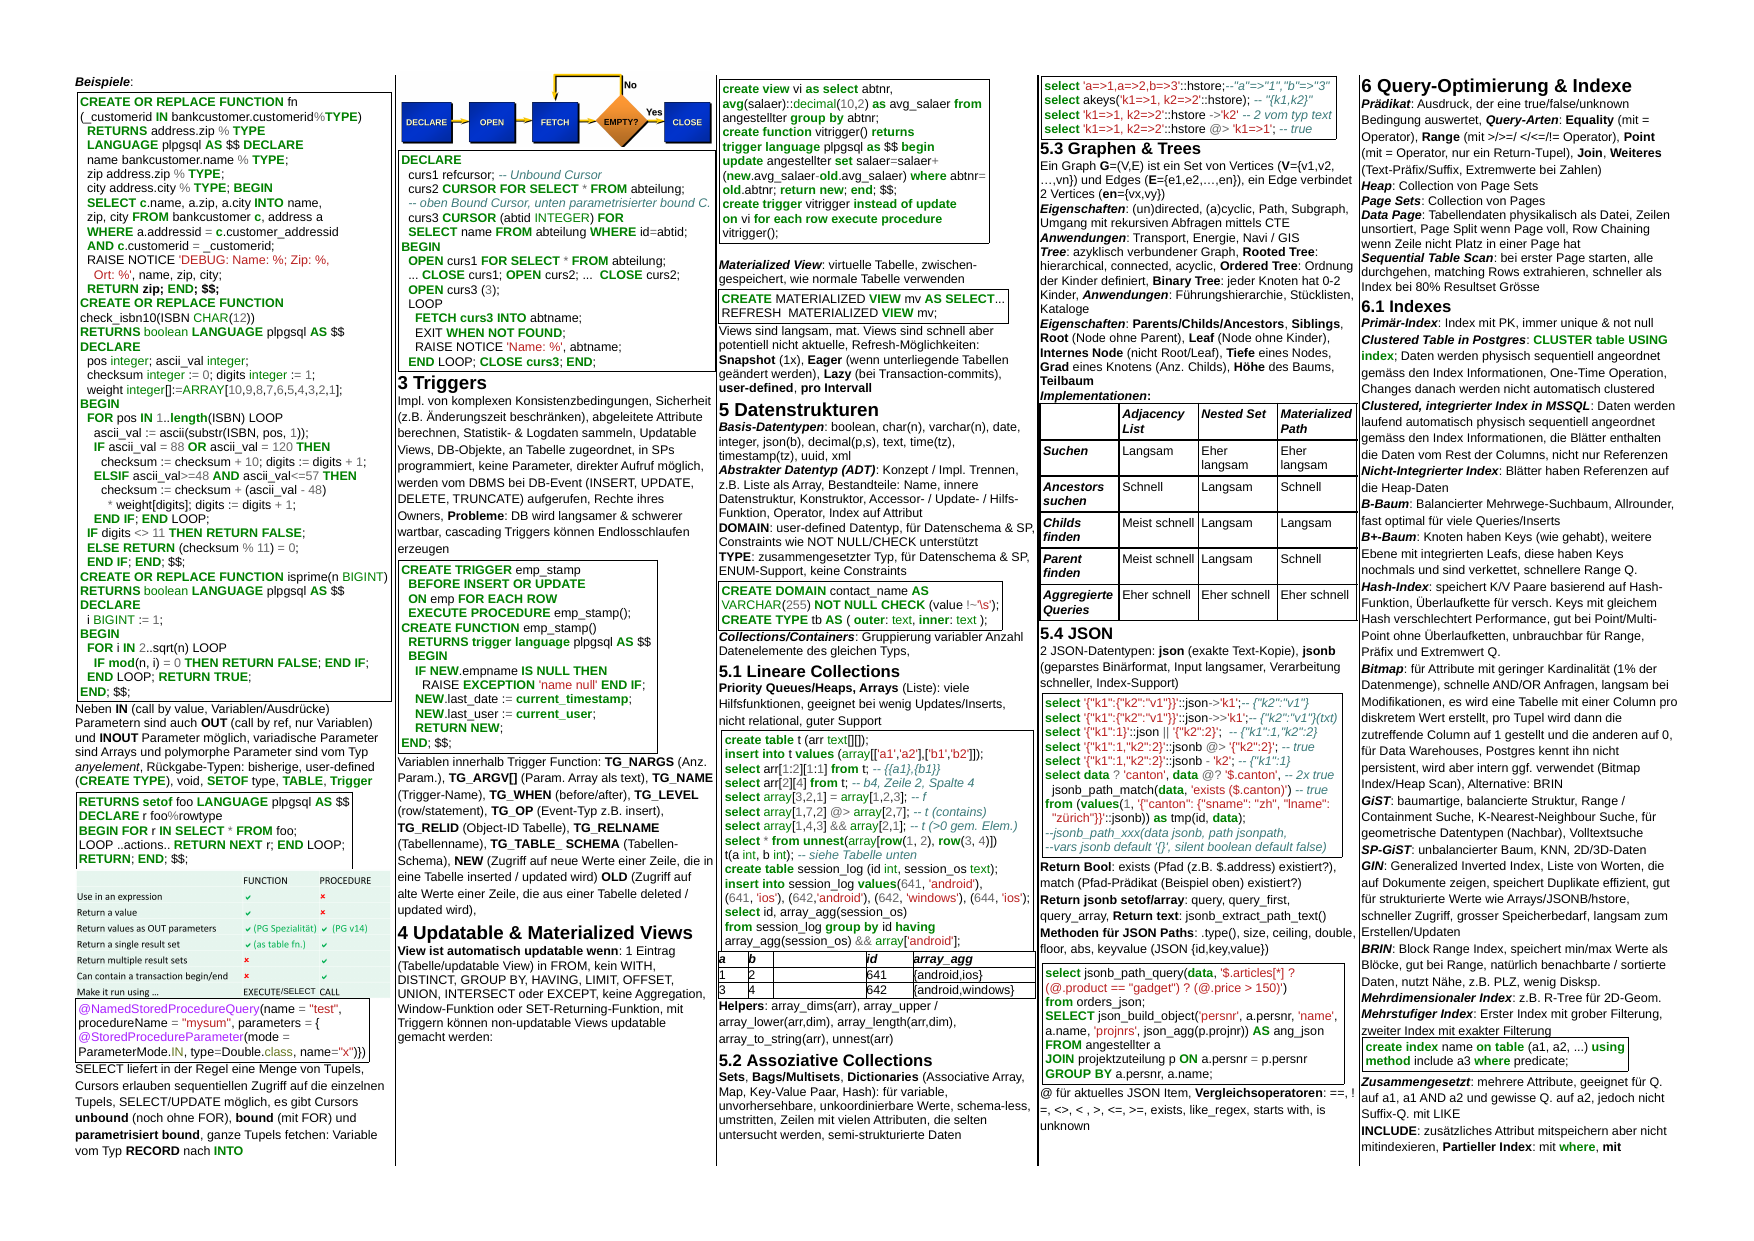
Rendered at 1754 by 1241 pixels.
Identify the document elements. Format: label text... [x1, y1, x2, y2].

text Impl. von komplexen Konsistenzbedingungen, Sicherheit (z.B. Änderungszeit beschränken), abgeleitete Attribute berechnen, Statistik- & Logdaten sammeln, Updatable Views, DB-Objekte, an Tabelle zugeordnet, in SPs programmiert, keine Parameter, direkter Aufruf möglich, werden vom DBMS bei DB-Event (INSERT, UPDATE, DELETE, TRUNCATE) aufgerufen, Rechte ihres Owners, Probleme: DB wird langsamer & schwerer wartbar, cascading Triggers können Endlosschlaufen erzeugen [397, 393, 714, 556]
text LOOP ..actions.. RETURN NEXT r; END LOOP; [79, 838, 349, 852]
text RETURNS boolean LANGUAGE plpgsql AS $$ [80, 584, 388, 598]
text on vi for each row execute procedure [722, 211, 986, 226]
text SELECT c.name, a.zip, a.city INTO name, [80, 196, 388, 210]
text select '{"k1":1,"k2":2}'::jsonb @> '{"k2":2}'; -- true [1045, 739, 1339, 754]
text insert into t values (array[['a1','a2'],['b1','b2']]); [724, 747, 1030, 761]
subtitle Assoziative Collections [718, 1051, 1035, 1070]
subtitle Triggers [397, 75, 714, 393]
text zip address.zip % TYPE; [80, 167, 388, 181]
text RETURNS setof foo LANGUAGE plpgsql AS $$ [79, 794, 349, 809]
text IF digits <> 11 THEN RETURN FALSE; [80, 526, 388, 541]
text avg(salaer)::decimal(10,2) as avg_salaer from [722, 96, 986, 111]
text BEGIN FOR r IN SELECT * FROM foo; [79, 823, 349, 838]
text DECLARE r foo%rowtype [79, 809, 349, 823]
text create trigger vitrigger instead of update [722, 197, 986, 211]
text RETURN zip; END; $$; [80, 282, 388, 296]
table_cell Schnell [1278, 549, 1356, 583]
text Prädikat: Ausdruck, der eine true/false/unknown Bedingung auswertet, Query-Arten: Equality (mit = Operator), Range (mit >/>=/ </<=/!= Operator), Point (mit = Operator, nur ein Return-Tupel), Join, Weiteres (Text-Präfix/Suffix, Extremwerte bei Zahlen) [1361, 97, 1679, 177]
text Collections/Containers: Gruppierung variabler Anzahl Datenelemente des gleichen Typs, [718, 578, 1035, 658]
text [722, 731, 1033, 951]
text create table session_log (id int, session_os text); [724, 862, 1030, 876]
text Eigenschaften: Parents/Childs/Ancestors, Siblings, Root (Node ohne Parent), Leaf (Node ohne Kinder), Internes Node (nicht Root/Leaf), Tiefe eines Nodes, Grad eines Knotens (Anz. Childs), Höhe des Baums, Teilbaum [1040, 316, 1357, 388]
text -- oben Bound Cursor, unten parametrisierter bound C. [401, 196, 712, 210]
text CREATE TYPE tb AS ( outer: text, inner: text ); [721, 612, 999, 627]
text EXIT WHEN NOT FOUND; [401, 325, 712, 340]
text Neben IN (call by value, Variablen/Ausdrücke) Parametern sind auch OUT (call by ref, nur Variablen) und INOUT Parameter möglich, variadische Parameter sind Arrays und polymorphe Parameter sind vom Typ anyelement, Rückgabe-Typen: bisherige, user-defined (CREATE TYPE), void, SETOF type, TABLE, Trigger [75, 89, 393, 788]
text SELECT liefert in der Regel eine Menge von Tupels, Cursors erlauben sequentiellen Zugriff auf die einzelnen Tupels, SELECT/UPDATE möglich, es gibt Cursors unbound (noch ohne FOR), bound (mit FOR) und parametrisiert bound, ganze Tupels fetchen: Variable vom Typ RECORD nach INTO [75, 788, 393, 1158]
subtitle JSON [1040, 624, 1357, 643]
table_cell 3 [719, 983, 748, 997]
table_header id [867, 952, 913, 967]
text IF NEW.empname IS NULL THEN [401, 663, 654, 678]
text Variablen innerhalb Trigger Function: TG_NARGS (Anz. Param.), TG_ARGV[] (Param. Array als text), TG_NAME (Trigger-Name), TG_WHEN (before/after), TG_LEVEL (row/statement), TG_OP (Event-Typ z.B. insert), TG_RELID (Object-ID Tabelle), TG_RELNAME (Tabellenname), TG_TABLE_ SCHEMA (Tabellen-Schema), NEW (Zugriff auf neue Werte einer Zeile, die in eine Tabelle inserted / updated wird) OLD (Zugriff auf alte Werte einer Zeile, die aus einer Tabelle deleted / updated wird), [397, 558, 714, 917]
subtitle Lineare Collections [718, 661, 1035, 681]
text from orders_json; [1045, 994, 1341, 1009]
text RAISE NOTICE 'DEBUG: Name: %; Zip: %, [80, 253, 388, 267]
text (641, 'ios'), (642,'android'), (642, 'windows'), (644, 'ios'); [724, 891, 1030, 905]
table_header array_agg [914, 952, 1035, 967]
table_header Nested Set [1199, 404, 1277, 439]
text OPEN curs1 FOR SELECT * FROM abteilung; [401, 253, 712, 268]
text CREATE OR REPLACE FUNCTION isprime(n BIGINT) [80, 569, 388, 584]
table_cell Schnell [1278, 477, 1356, 511]
text RETURNS trigger language plpgsql AS $$ [401, 634, 654, 649]
table_cell Ancestors suchen [1041, 477, 1118, 511]
text * weight[digits]; digits := digits + 1; [80, 497, 388, 512]
text ON emp FOR EACH ROW [401, 591, 654, 606]
subtitle Updatable & Materialized Views [397, 922, 714, 944]
text select data ? 'canton', data @? '$.canton', -- 2x true [1045, 768, 1339, 782]
subtitle Triggers [399, 151, 715, 371]
table_cell Langsam [1278, 513, 1356, 547]
text select 'k1=>1, k2=>2'::hstore @> 'k1=>1'; -- true [1044, 122, 1333, 136]
text Sequential Table Scan: bei erster Page starten, alle durchgehen, matching Rows extrahieren, schneller als Index bei 80% Resultset Grösse [1361, 251, 1679, 294]
text RETURN NEW; [401, 721, 654, 735]
text NEW.last_user := current_user; [401, 706, 654, 721]
text BRIN: Block Range Index, speichert min/max Werte als Blöcke, gut bei Range, natürlich benachbarte / sortierte Daten, nutzt Nähe, z.B. PLZ, wenig Disksp. [1361, 941, 1679, 989]
table_cell Meist schnell [1120, 513, 1198, 547]
text Basis-Datentypen: boolean, char(n), varchar(n), date, integer, json(b), decimal(p,s), text, time(tz), timestamp(tz), uuid, xml [718, 420, 1035, 463]
text Priority Queues/Heaps, Arrays (Liste): viele Hilfsfunktionen, geeignet bei wenig Updates/Inserts, nicht relational, guter Support [718, 681, 1035, 728]
text SP-GiST: unbalancierter Baum, KNN, 2D/3D-Daten [1361, 843, 1679, 857]
text Zusammengesetzt: mehrere Attribute, geeignet für Q. auf a1, a1 AND a2 und gewisse Q. auf a2, jedoch nicht Suffix-Q. mit LIKE [1361, 1074, 1679, 1122]
text NEW.last_date := current_timestamp; [401, 692, 654, 706]
table_cell Eher langsam [1199, 441, 1277, 475]
text END IF; END LOOP; [80, 512, 388, 526]
text create view vi as select abtnr, [722, 82, 986, 96]
text from (values(1, '{"canton": {"sname": "zh", "lname": [1045, 797, 1339, 811]
text ascii_val := ascii(substr(ISBN, pos, 1)); [80, 426, 388, 440]
text Tree: azyklisch verbundener Graph, Rooted Tree: hierarchical, connected, acyclic, Ordered Tree: Ordnung der Kinder definiert, Binary Tree: jeder Knoten hat 0-2 Kinder, Anwendungen: Führungshierarchie, Stücklisten, Kataloge [1040, 244, 1357, 316]
text select array[3,2,1] = array[1,2,3]; -- f [724, 790, 1030, 804]
text CREATE TRIGGER emp_stamp [401, 563, 654, 577]
subtitle Indexes [1361, 297, 1679, 316]
text Page Sets: Collection von Pages [1361, 193, 1679, 208]
text name bankcustomer.name % TYPE; [80, 152, 388, 167]
text select arr[1:2][1:1] from t; -- {{a1},{b1}} [724, 761, 1030, 776]
text END; $$; [401, 735, 654, 749]
text ELSIF ascii_val>=48 AND ascii_val<=57 THEN [80, 469, 388, 483]
table_cell Langsam [1199, 477, 1277, 511]
text array_agg(session_os) && array['android']; [724, 934, 1030, 948]
text SELECT name FROM abteilung WHERE id=abtid; [401, 225, 712, 239]
text select '{"k1":{"k2":"v1"}}'::json->'k1';-- {"k2":"v1"} [1045, 696, 1339, 711]
text curs3 CURSOR (abtid INTEGER) FOR [401, 210, 712, 225]
table_cell Eher schnell [1199, 585, 1277, 619]
table_cell 4 [749, 983, 773, 997]
text Eigenschaften: (un)directed, (a)cyclic, Path, Subgraph, Umgang mit rekursiven Abfragen mittels CTE [1040, 201, 1357, 230]
table_cell Langsam [1120, 441, 1198, 475]
text END LOOP; CLOSE curs3; END; [401, 354, 712, 368]
table_cell Aggregierte Queries [1041, 585, 1118, 619]
text angestellter group by abtnr; [722, 111, 986, 125]
text "zürich"}}'::jsonb)) as tmp(id, data); [1045, 811, 1339, 826]
text (new.avg_salaer-old.avg_salaer) where abtnr= [722, 168, 986, 183]
text select '{"k1":1,"k2":2}'::jsonb - 'k2'; -- {"k1":1} [1045, 754, 1339, 768]
text END LOOP; RETURN TRUE; [80, 670, 388, 684]
text Implementationen: [1040, 388, 1357, 403]
table_header Adjacency List [1120, 404, 1198, 439]
text SELECT json_build_object('persnr', a.persnr, 'name', [1045, 1009, 1341, 1023]
text jsonb_path_match(data, 'exists ($.canton)') -- true [1045, 782, 1339, 797]
text OPEN curs3 (3); [401, 282, 712, 297]
text B+-Baum: Knoten haben Keys (wie gehabt), weitere Ebene mit integrierten Leafs, diese haben Keys nochmals und sind verkettet, schnellere Range Q. [1361, 530, 1679, 577]
table_header Materialized Path [1278, 404, 1356, 439]
text BEFORE INSERT OR UPDATE [401, 577, 654, 591]
text procedureName = "mysum", parameters = { [78, 1016, 366, 1030]
table_header [1041, 404, 1118, 439]
text FETCH curs3 INTO abtname; [401, 311, 712, 325]
text CREATE MATERIALIZED VIEW mv AS SELECT... [721, 292, 1005, 306]
picture [398, 71, 714, 147]
text Primär-Index: Index mit PK, immer unique & not null [1361, 316, 1679, 330]
text Mehrdimensionaler Index: z.B. R-Tree für 2D-Geom. [1361, 991, 1679, 1005]
text check_isbn10(ISBN CHAR(12)) [80, 311, 388, 325]
text EXECUTE PROCEDURE emp_stamp(); [401, 606, 654, 620]
text Views sind langsam, mat. Views sind schnell aber potentiell nicht aktuelle, Refresh-Möglichkeiten: Snapshot (1x), Eager (wenn unterliegende Tabellen geändert werden), Lazy (bei Transaction-commits), user-defined, pro Intervall [718, 286, 1035, 395]
subtitle Query-Optimierung & Indexe [1361, 75, 1679, 97]
table_cell Schnell [1120, 477, 1198, 511]
text checksum integer := 0; digits integer := 1; [80, 368, 388, 382]
table_cell Eher langsam [1278, 441, 1356, 475]
table_cell Meist schnell [1120, 549, 1198, 583]
text Abstrakter Datentyp (ADT): Konzept / Impl. Trennen, z.B. Liste als Array, Bestandteile: Name, innere Datenstruktur, Konstruktor, Accessor- / Update- / Hilfs-Funktion, Operator, Index auf Attribut [718, 463, 1035, 521]
text select * from unnest(array[row(1, 2), row(3, 4)]) [724, 833, 1030, 847]
text FOR i IN 2..sqrt(n) LOOP [80, 641, 388, 656]
text WHERE a.addressid = c.customer_addressid [80, 224, 388, 239]
text RAISE NOTICE 'Name: %', abtname; [401, 340, 712, 354]
table_cell {android,ios} [914, 968, 1035, 982]
text select '{"k1":1}'::json || '{"k2":2}'; -- {"k1":1,"k2":2} [1045, 725, 1339, 739]
text REFRESH MATERIALIZED VIEW mv; [721, 306, 1005, 321]
text GROUP BY a.persnr, a.name; [1045, 1066, 1341, 1081]
text JOIN projektzuteilung p ON a.persnr = p.persnr [1045, 1052, 1341, 1066]
text create table t (arr text[][]); [724, 732, 1030, 747]
text Return Bool: exists (Pfad (z.B. $.address) existiert?), match (Pfad-Prädikat (Beispiel oben) existiert?) [1040, 693, 1357, 890]
text weight integer[]:=ARRAY[10,9,8,7,6,5,4,3,2,1]; [80, 382, 388, 397]
text old.abtnr; return new; end; $$; [722, 183, 986, 197]
text ParameterMode.IN, type=Double.class, name="x")}) [78, 1044, 366, 1059]
text DECLARE [80, 339, 388, 354]
text BEGIN [80, 397, 388, 411]
table_cell 642 [867, 983, 913, 997]
text @NamedStoredProcedureQuery(name = "test", [78, 1001, 366, 1016]
text GIN: Generalized Inverted Index, Liste von Worten, die auf Dokumente zeigen, speichert Duplikate effizient, gut für strukturierte Werte wie Arrays/JSONB/hstore, schneller Zugriff, grosser Speicherbedarf, langsam zum Erstellen/Updaten [1361, 859, 1679, 939]
text View ist automatisch updatable wenn: 1 Eintrag (Tabelle/updatable View) in FROM, kein WITH, DISTINCT, GROUP BY, HAVING, LIMIT, OFFSET, UNION, INTERSECT oder EXCEPT, keine Aggregation, Window-Funktion oder SET-Returning-Funktion, mit Triggern können non-updatable Views updatable gemacht werden: [397, 944, 714, 1044]
text DECLARE [401, 153, 712, 167]
text BEGIN [80, 627, 388, 641]
text vitrigger(); [722, 226, 986, 240]
text select '{"k1":{"k2":"v1"}}'::json->>'k1';-- {"k2":"v1"}(txt) [1045, 711, 1339, 725]
text Bitmap: für Attribute mit geringer Kardinalität (1% der Datenmenge), schnelle AND/OR Anfragen, langsam bei Modifikationen, es wird eine Tabelle mit einer Column pro diskretem Wert erstellt, pro Tupel wird dann die zutreffende Column auf 1 gestellt und die anderen auf 0, für Data Warehouses, Postgres kennt ihn nicht persistent, wird aber intern ggf. verwendet (Bitmap Index/Heap Scan), Alternative: BRIN [1361, 662, 1679, 791]
text select 'a=>1,a=>2,b=>3'::hstore;--"a"=>"1","b"=>"3" [1044, 79, 1333, 93]
text CREATE FUNCTION emp_stamp() [401, 620, 654, 634]
text BEGIN [401, 649, 654, 663]
text @ für aktuelles JSON Item, Vergleichsoperatoren: ==, !=, <>, < , >, <=, >=, exists, like_regex, starts with, is unknown [1040, 958, 1357, 1133]
table_cell 1 [719, 968, 748, 982]
text END IF; END; $$; [80, 555, 388, 569]
text (@.product == "gadget") ? (@.price > 150)') [1045, 980, 1341, 994]
table_cell [774, 968, 866, 982]
text B-Baum: Balancierter Mehrwege-Suchbaum, Allrounder, fast optimal für viele Queries/Inserts [1361, 497, 1679, 528]
text t(a int, b int); -- siehe Tabelle unten [724, 847, 1030, 862]
text select akeys('k1=>1, k2=>2'::hstore); -- "{k1,k2}" [1044, 93, 1333, 107]
table_cell Eher schnell [1278, 585, 1356, 619]
text LOOP [401, 297, 712, 311]
text DOMAIN: user-defined Datentyp, für Datenschema & SP, Constraints wie NOT NULL/CHECK unterstützt [718, 521, 1035, 549]
text Helpers: array_dims(arr), array_upper / array_lower(arr,dim), array_length(arr,dim), array_to_string(arr), unnest(arr) [718, 999, 1035, 1046]
text select array[1,4,3] && array[2,1]; -- t (>0 gem. Elem.) [724, 819, 1030, 833]
text LANGUAGE plpgsql AS $$ DECLARE [80, 138, 388, 152]
text ELSE RETURN (checksum % 11) = 0; [80, 541, 388, 555]
text from session_log group by id having [724, 919, 1030, 934]
text Data Page: Tabellendaten physikalisch als Datei, Zeilen unsortiert, Page Split wenn Page voll, Row Chaining wenn Zeile nicht Platz in einer Page hat [1361, 208, 1679, 251]
text create index name on table (a1, a2, ...) using [1365, 1040, 1625, 1054]
table_cell Langsam [1199, 513, 1277, 547]
text TYPE: zusammengesetzter Typ, für Datenschema & SP, ENUM-Support, keine Constraints [718, 549, 1035, 578]
subtitle Datenstrukturen [718, 398, 1035, 420]
text checksum := checksum + 10; digits := digits + 1; [80, 454, 388, 469]
table_cell Parent finden [1041, 549, 1118, 583]
table_cell Eher schnell [1120, 585, 1198, 619]
text checksum := checksum + (ascii_val - 48) [80, 483, 388, 497]
text BEGIN [401, 239, 712, 253]
text INCLUDE: zusätzliches Attribut mitspeichern aber nicht mitindexieren, Partieller Index: mit where, mit [1361, 1124, 1679, 1154]
text i BIGINT := 1; [80, 612, 388, 627]
text (_customerid IN bankcustomer.customerid%TYPE) [80, 109, 388, 124]
text RETURNS address.zip % TYPE [80, 124, 388, 138]
text @StoredProcedureParameter(mode = [78, 1030, 366, 1044]
table_cell 2 [749, 968, 773, 982]
picture [75, 869, 392, 999]
text FOR pos IN 1..length(ISBN) LOOP [80, 411, 388, 426]
table_cell Langsam [1199, 549, 1277, 583]
table_header a [719, 952, 748, 967]
text CREATE OR REPLACE FUNCTION fn [80, 95, 388, 109]
text DECLARE [80, 598, 388, 612]
text AND c.customerid = _customerid; [80, 239, 388, 253]
text Methoden für JSON Paths: .type(), size, ceiling, double, floor, abs, keyvalue (JSON {id,key,value}) [1040, 925, 1357, 956]
text RETURN; END; $$; [79, 852, 349, 866]
text RAISE EXCEPTION 'name null' END IF; [401, 678, 654, 692]
text trigger language plpgsql as $$ begin [722, 139, 986, 154]
table_cell [774, 983, 866, 997]
table_cell {android,windows} [914, 983, 1035, 997]
text update angestellter set salaer=salaer+ [722, 154, 986, 168]
text FROM angestellter a [1045, 1038, 1341, 1052]
text Beispiele: [75, 75, 393, 89]
text GiST: baumartige, balancierte Struktur, Range / Containment Suche, K-Nearest-Neighbour Suche, für geometrische Datentypen (Nachbar), Volltextsuche [1361, 793, 1679, 841]
subtitle Graphen & Trees [1040, 75, 1357, 158]
text RETURNS boolean LANGUAGE plpgsql AS $$ [80, 325, 388, 339]
text select 'k1=>1, k2=>2'::hstore ->'k2' -- 2 vom typ text [1044, 107, 1333, 122]
text Ort: %', name, zip, city; [80, 267, 388, 282]
text insert into session_log values(641, 'android'), [724, 876, 1030, 891]
text pos integer; ascii_val integer; [80, 354, 388, 368]
table_cell Childs finden [1041, 513, 1118, 547]
text zip, city FROM bankcustomer c, address a [80, 210, 388, 224]
text select id, array_agg(session_os) [724, 905, 1030, 919]
text Sets, Bags/Multisets, Dictionaries (Associative Array, Map, Key-Value Paar, Hash): für variable, unvorhersehbare, unkoordinierbare Werte, schema-less, umstritten, Zeilen mit vielen Attributen, die selten untersucht werden, semi-strukturierte Daten [718, 1070, 1035, 1142]
text Nicht-Integrierter Index: Blätter haben Referenzen auf die Heap-Daten [1361, 464, 1679, 495]
text select array[1,7,2] @> array[2,7]; -- t (contains) [724, 804, 1030, 819]
text Clustered Table in Postgres: CLUSTER table USING index; Daten werden physisch sequentiell angeordnet gemäss den Index Informationen, One-Time Operation, Changes danach werden nicht automatisch clustered [1361, 332, 1679, 396]
text create function vitrigger() returns [722, 125, 986, 139]
text select jsonb_path_query(data, '$.articles[*] ? [1045, 966, 1341, 980]
text select arr[2][4] from t; -- b4, Zeile 2, Spalte 4 [724, 776, 1030, 790]
text Hash-Index: speichert K/V Paare basierend auf Hash-Funktion, Überlaufkette für versch. Keys mit gleichem Hash verschlechtert Performance, gut bei Point/Multi-Point ohne Überlaufketten, unbrauchbar für Range, Präfix und Extremwert Q. [1361, 579, 1679, 659]
text method include a3 where predicate; [1365, 1054, 1625, 1068]
text Mehrstufiger Index: Erster Index mit grober Filterung, zweiter Index mit exakter Filterung [1361, 1007, 1679, 1038]
text 2 JSON-Datentypen: json (exakte Text-Kopie), jsonb (geparstes Binärformat, Input langsamer, Verarbeitung schneller, Index-Support) [1040, 643, 1357, 691]
text Clustered, integrierter Index in MSSQL: Daten werden laufend automatisch physisch sequentiell angeordnet gemäss den Index Informationen, die Blätter enthalten die Daten vom Rest der Columns, nicht nur Referenzen [1361, 398, 1679, 462]
table_cell Suchen [1041, 441, 1118, 475]
text Anwendungen: Transport, Energie, Navi / GIS [1040, 230, 1357, 244]
text --jsonb_path_xxx(data jsonb, path jsonpath, [1045, 826, 1339, 840]
text CREATE DOMAIN contact_name AS [721, 583, 999, 598]
text curs1 refcursor; -- Unbound Cursor [401, 167, 712, 182]
text CREATE OR REPLACE FUNCTION [80, 296, 388, 311]
table_cell 641 [867, 968, 913, 982]
text IF ascii_val = 88 OR ascii_val = 120 THEN [80, 440, 388, 454]
text curs2 CURSOR FOR SELECT * FROM abteilung; [401, 182, 712, 196]
text ... CLOSE curs1; OPEN curs2; ... CLOSE curs2; [401, 268, 712, 282]
text IF mod(n, i) = 0 THEN RETURN FALSE; END IF; [80, 656, 388, 670]
text VARCHAR(255) NOT NULL CHECK (value !~'\s'); [721, 598, 999, 612]
text Ein Graph G=(V,E) ist ein Set von Vertices (V={v1,v2,…,vn}) und Edges (E={e1,e2,…,en}), ein Edge verbindet 2 Vertices (en={vx,vy}) [1040, 158, 1357, 201]
text Heap: Collection von Page Sets [1361, 179, 1679, 193]
text a.name, 'projnrs', json_agg(p.projnr)) AS ang_json [1045, 1023, 1341, 1038]
text city address.city % TYPE; BEGIN [80, 181, 388, 196]
text END; $$; [80, 684, 388, 699]
table_header b [749, 952, 773, 967]
text --vars jsonb default '{}', silent boolean default false) [1045, 840, 1339, 854]
table_header [774, 952, 866, 967]
text Return jsonb setof/array: query, query_first, query_array, Return text: jsonb_extract_path_text() [1040, 892, 1357, 923]
text Materialized View: virtuelle Tabelle, zwischen-gespeichert, wie normale Tabelle verwenden [718, 257, 1035, 286]
